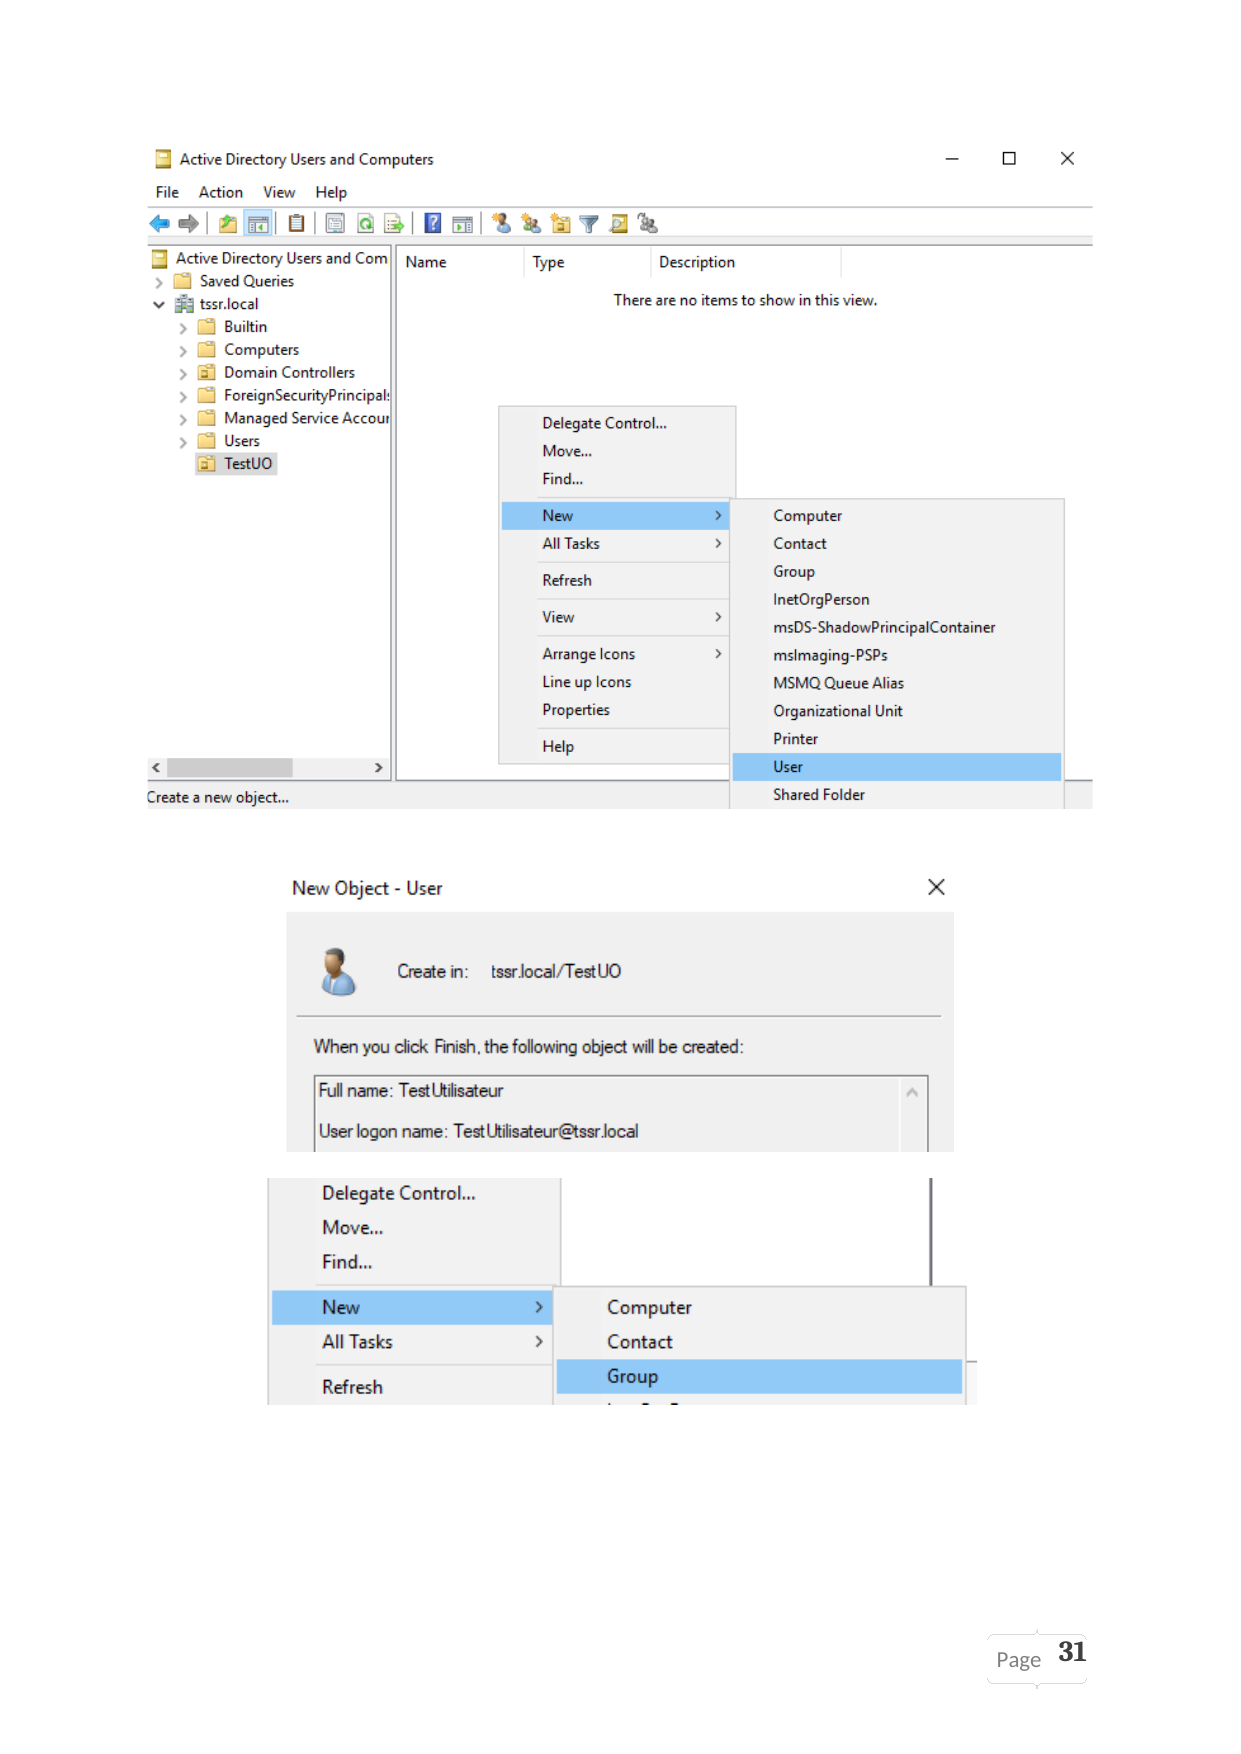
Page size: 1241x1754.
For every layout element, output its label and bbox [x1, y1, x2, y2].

picture [263, 1178, 978, 1405]
picture [286, 870, 954, 1152]
picture [147, 147, 1093, 809]
